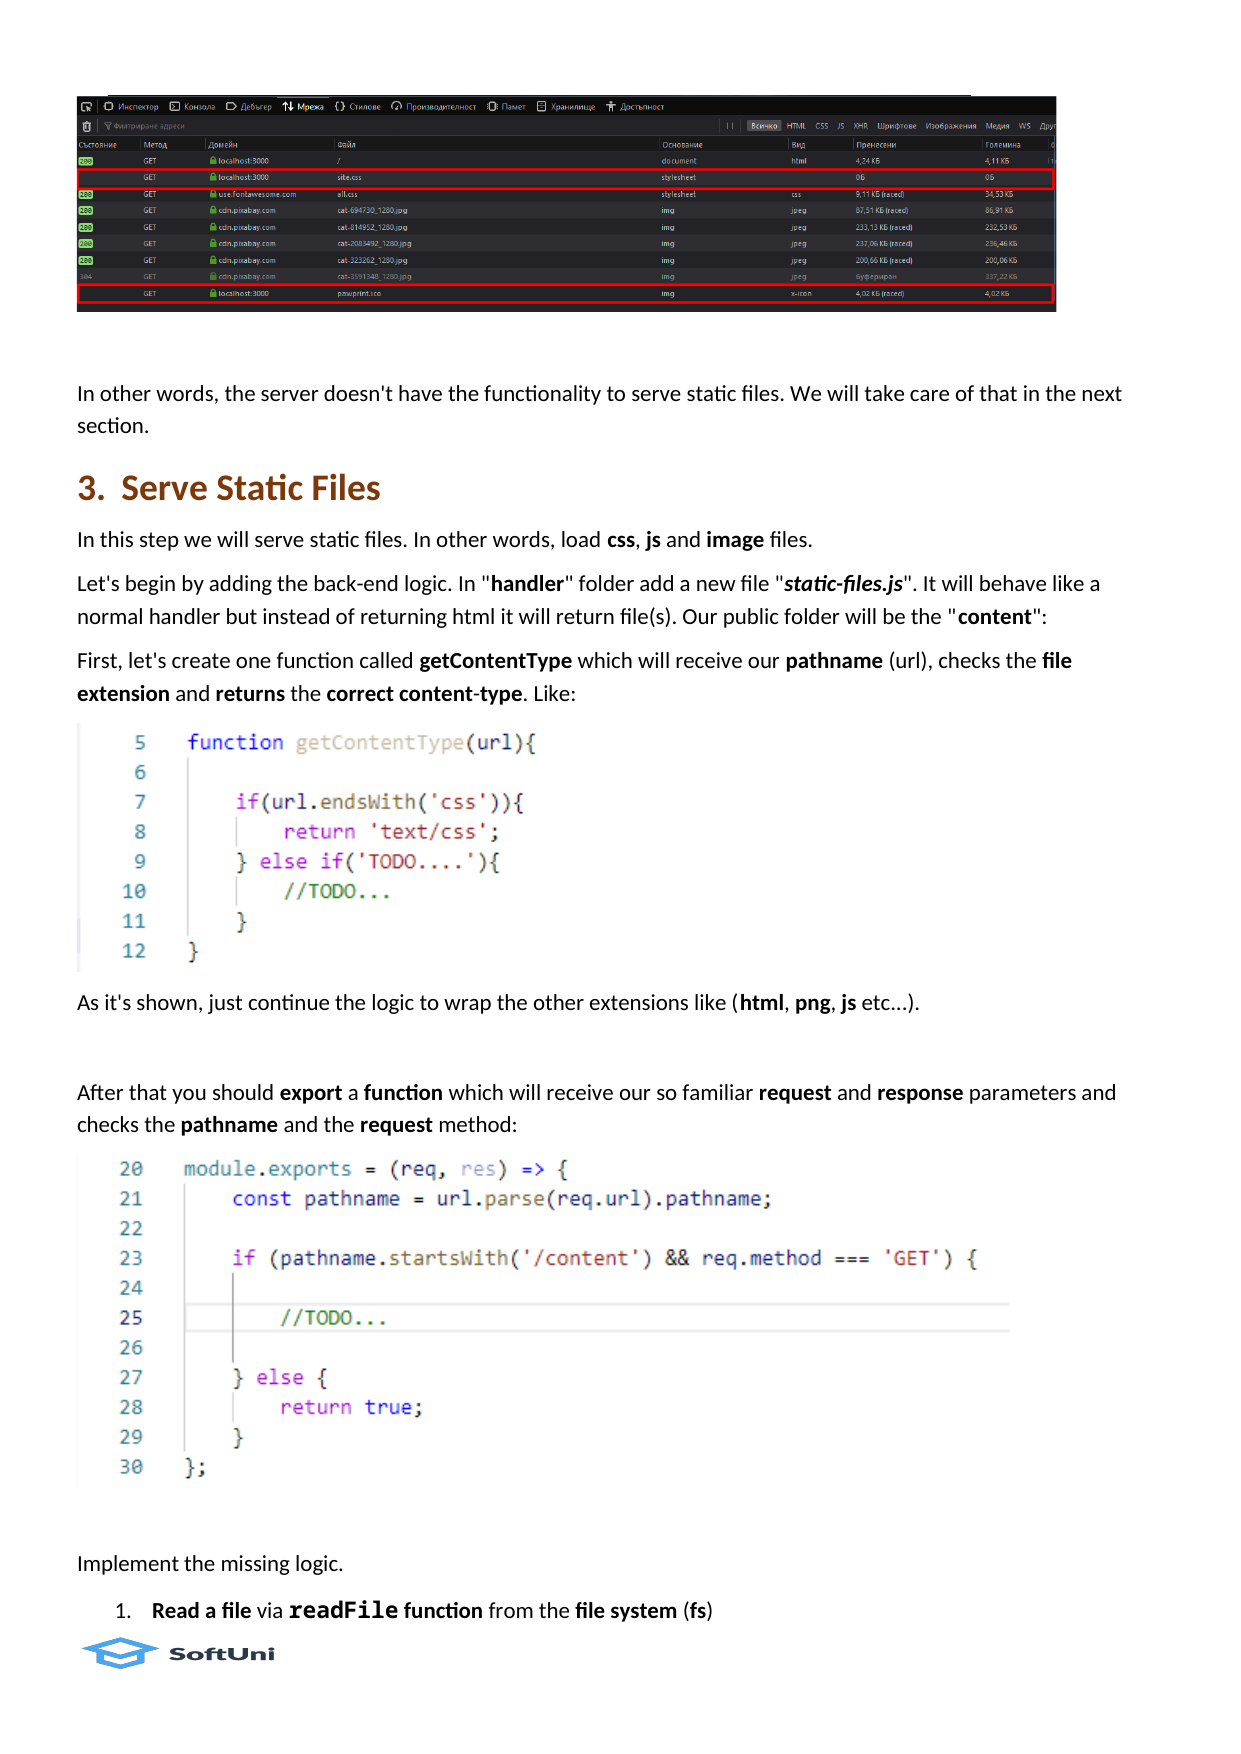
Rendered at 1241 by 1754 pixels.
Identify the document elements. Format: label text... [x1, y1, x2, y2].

text In this step we will serve static files. In other words, load css, js and image files. [77, 525, 1163, 553]
list After that you should export a function which will receive our so familiar request and response parameters and checks the pathname and the request method: [77, 1078, 1163, 1138]
list Implement the missing logic. [77, 1549, 1163, 1577]
text First, let's create one function called getContentType which will receive our pathname (url), checks the file extension and returns the correct content-type. Like: [77, 646, 1163, 707]
text Let's begin by adding the back-end logic. In "handler" folder add a new file "static-files.js". It will behave like a normal handler but instead of returning html it will return file(s). Our public folder will be the "content": [77, 569, 1163, 630]
list As it's shown, just continue the logic to wrap the other extensions like (html, png, js etc...). [77, 988, 1163, 1016]
list Read a file via readFile function from the file system (fs) [114, 1593, 1163, 1625]
list In other words, the server doesn't have the functionality to serve static files. We will take care of that in the next section. [77, 379, 1163, 439]
picture [76, 723, 598, 972]
picture [76, 1154, 1010, 1488]
subtitle Serve Static Files [77, 464, 1163, 510]
picture [75, 1635, 281, 1672]
picture [76, 95, 1057, 312]
